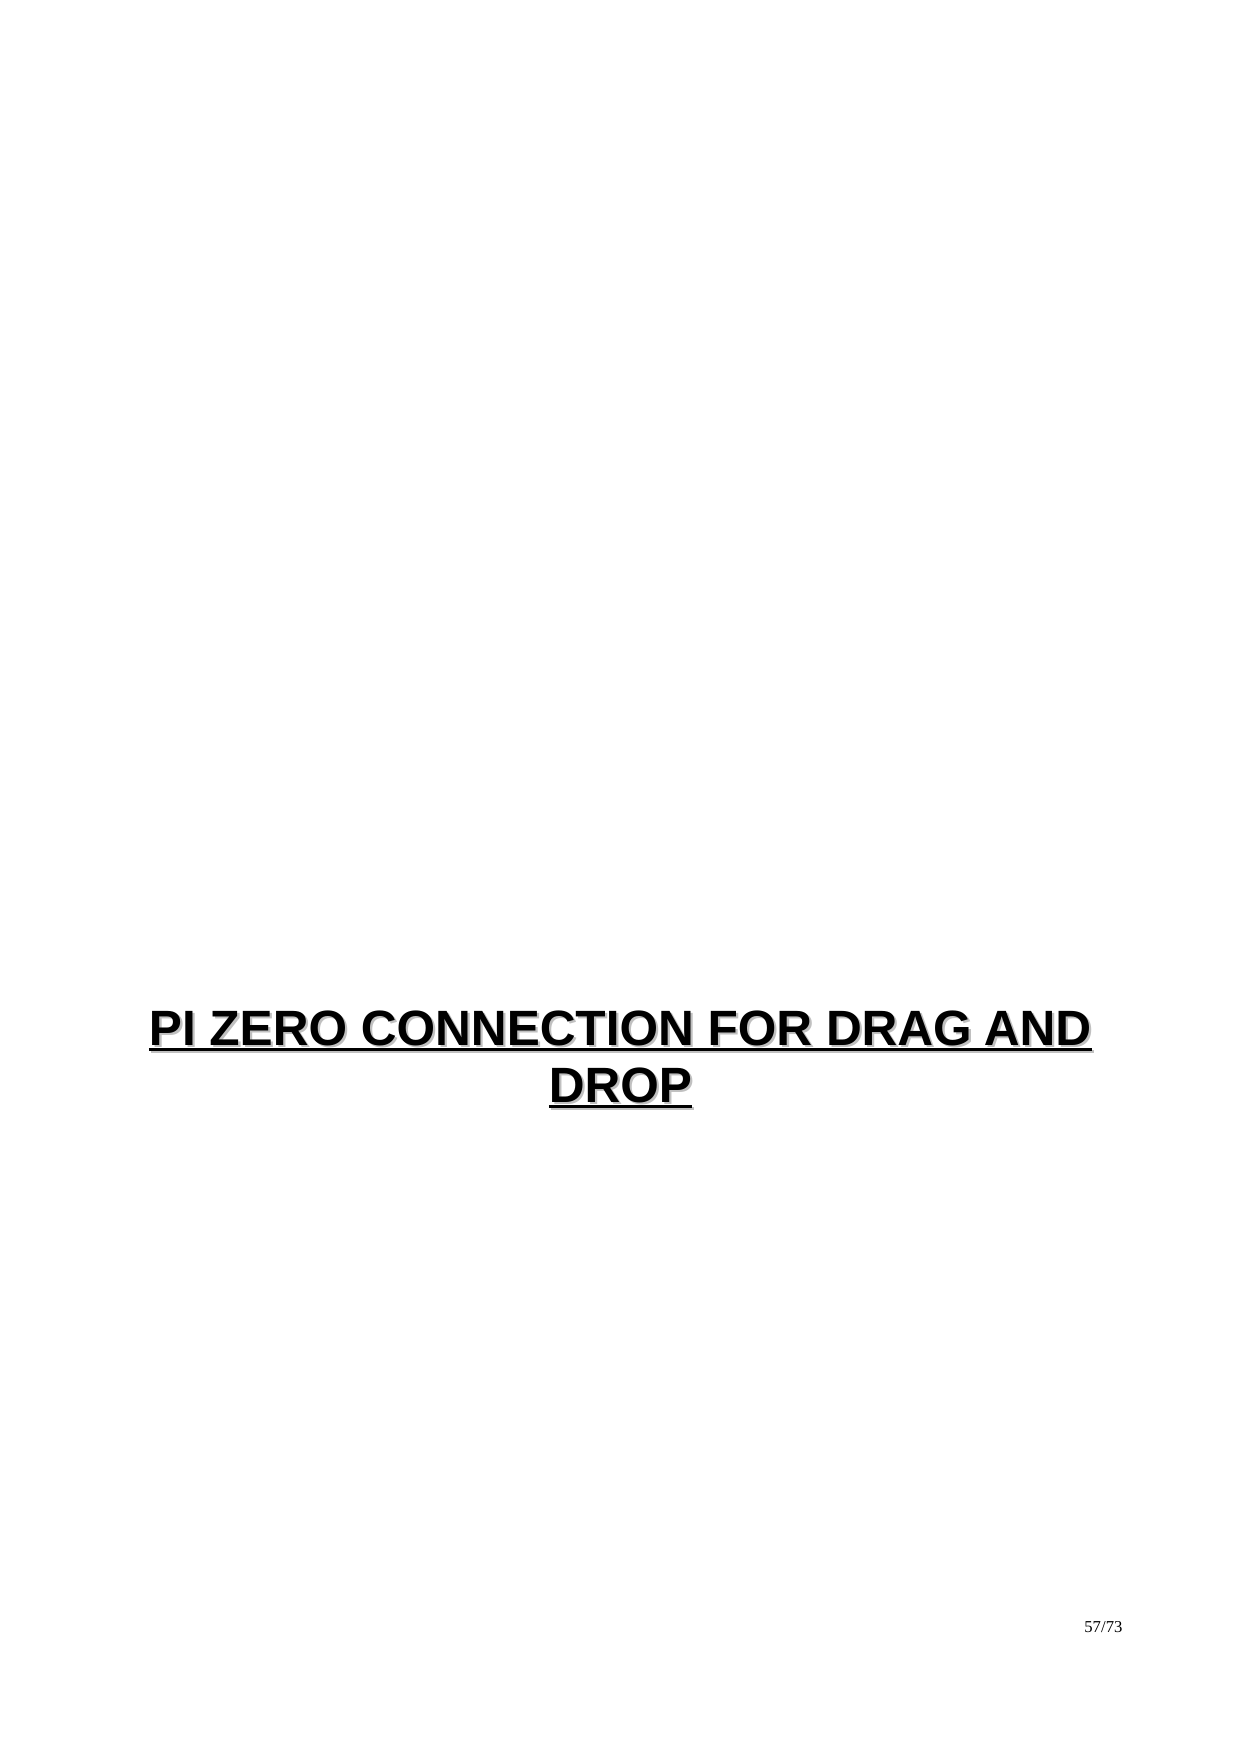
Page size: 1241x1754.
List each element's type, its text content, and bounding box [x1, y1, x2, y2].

subtitle PI ZERO connection for DRAG AND DROP [118, 998, 1122, 1113]
